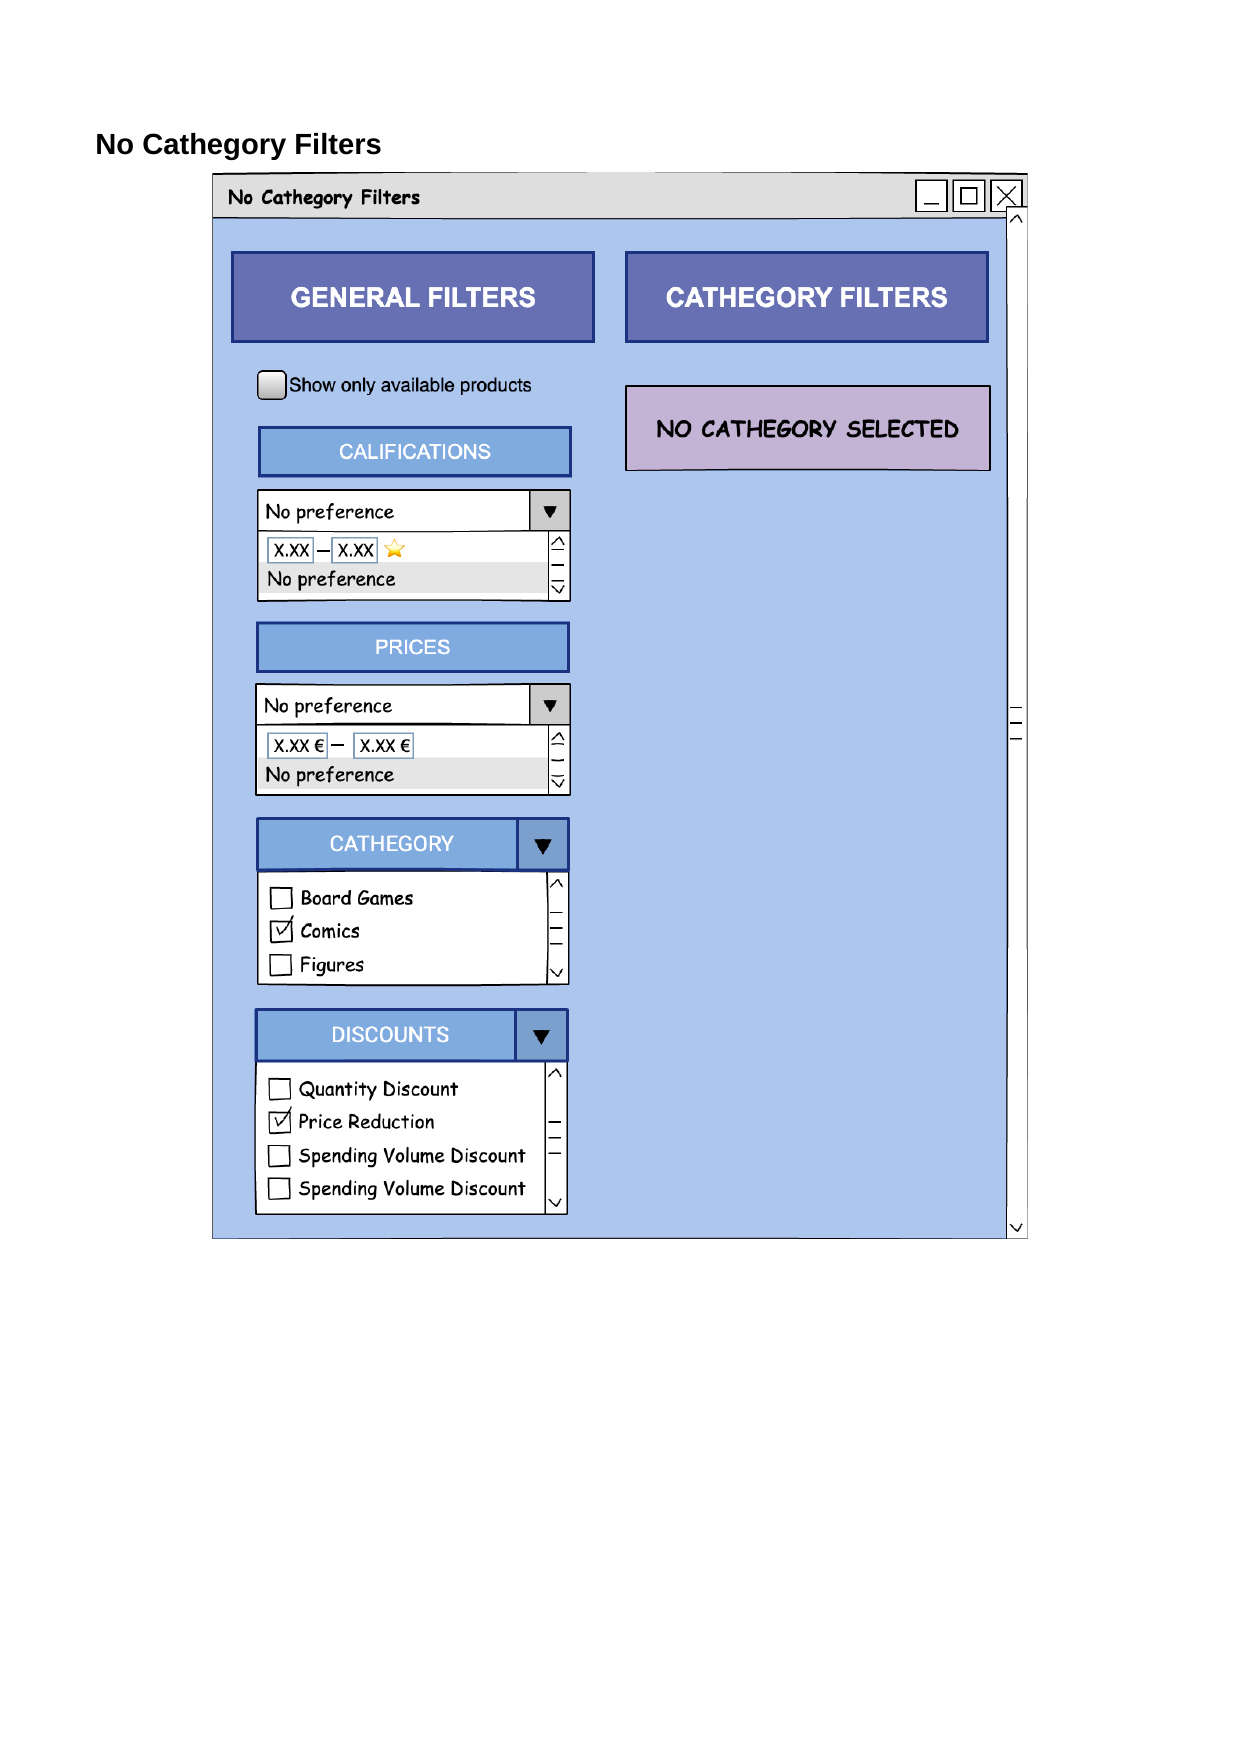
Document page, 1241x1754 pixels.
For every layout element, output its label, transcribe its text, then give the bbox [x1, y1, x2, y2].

subtitle No Cathegory Filters [95, 127, 1145, 160]
